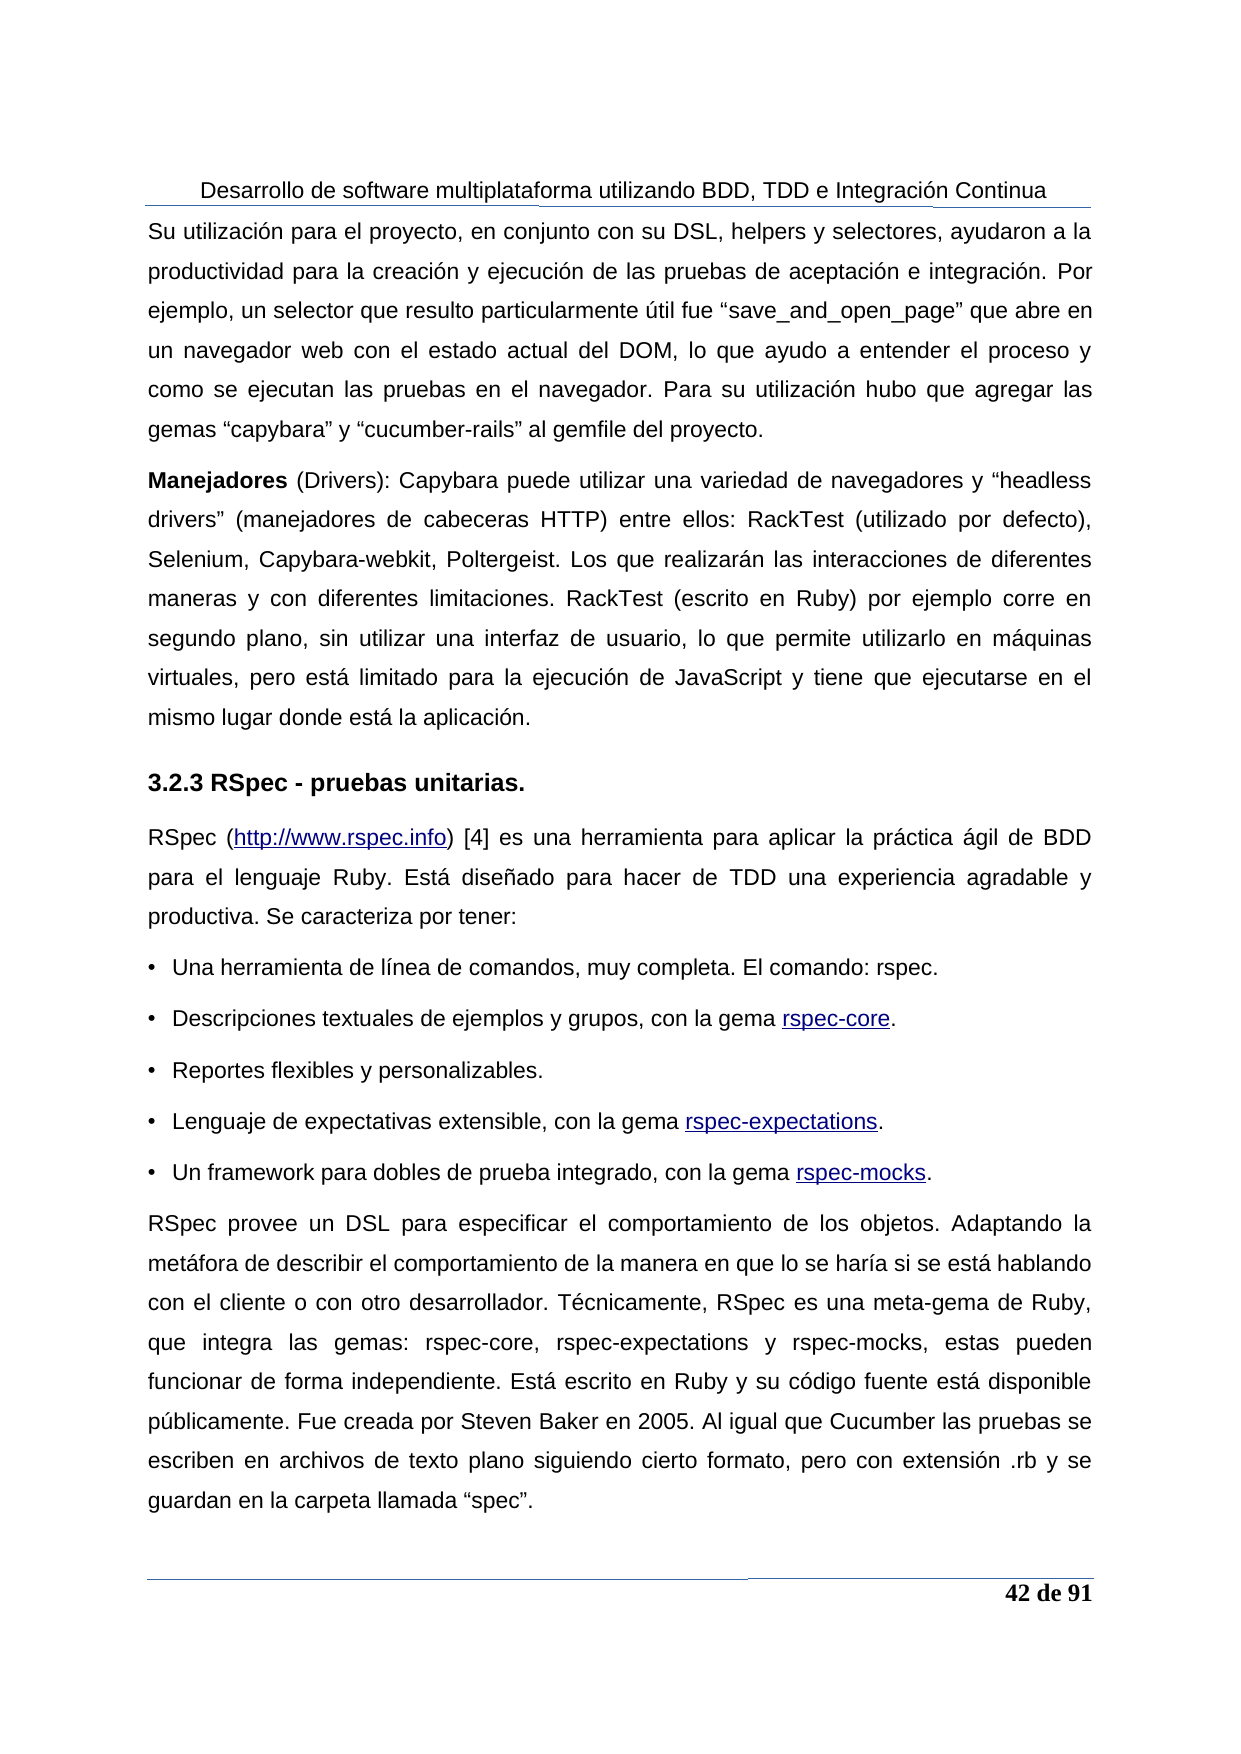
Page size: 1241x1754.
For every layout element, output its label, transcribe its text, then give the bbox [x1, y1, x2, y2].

subtitle 3.2.3 RSpec - pruebas unitarias. [148, 768, 1093, 797]
list Descripciones textuales de ejemplos y grupos, con la gema rspec-core. [148, 1005, 1093, 1032]
list Lenguaje de expectativas extensible, con la gema rspec-expectations. [148, 1108, 1093, 1134]
list Reportes flexibles y personalizables. [148, 1057, 1093, 1083]
list Una herramienta de línea de comandos, muy completa. El comando: rspec. [148, 954, 1093, 981]
text RSpec (http://www.rspec.info) [4] es una herramienta para aplicar la práctica ágil de BDD para el lenguaje Ruby. Está diseñado para hacer de TDD una experiencia agradable y productiva. Se caracteriza por tener: [148, 824, 1093, 929]
text RSpec provee un DSL para especificar el comportamiento de los objetos. Adaptando la metáfora de describir el comportamiento de la manera en que lo se haría si se está hablando con el cliente o con otro desarrollador. Técnicamente, RSpec es una meta-gema de Ruby, que integra las gemas: rspec-core, rspec-expectations y rspec-mocks, estas pueden funcionar de forma independiente. Está escrito en Ruby y su código fuente está disponible públicamente. Fue creada por Steven Baker en 2005. Al igual que Cucumber las pruebas se escriben en archivos de texto plano siguiendo cierto formato, pero con extensión .rb y se guardan en la carpeta llamada “spec”. [148, 1210, 1093, 1513]
text Manejadores (Drivers): Capybara puede utilizar una variedad de navegadores y “headless drivers” (manejadores de cabeceras HTTP) entre ellos: RackTest (utilizado por defecto), Selenium, Capybara-webkit, Poltergeist. Los que realizarán las interacciones de diferentes maneras y con diferentes limitaciones. RackTest (escrito en Ruby) por ejemplo corre en segundo plano, sin utilizar una interfaz de usuario, lo que permite utilizarlo en máquinas virtuales, pero está limitado para la ejecución de JavaScript y tiene que ejecutarse en el mismo lugar donde está la aplicación. [148, 467, 1093, 730]
text Su utilización para el proyecto, en conjunto con su DSL, helpers y selectores, ayudaron a la productividad para la creación y ejecución de las pruebas de aceptación e integración. Por ejemplo, un selector que resulto particularmente útil fue “save_and_open_page” que abre en un navegador web con el estado actual del DOM, lo que ayudo a entender el proceso y como se ejecutan las pruebas en el navegador. Para su utilización hubo que agregar las gemas “capybara” y “cucumber-rails” al gemfile del proyecto. [148, 218, 1093, 442]
list Un framework para dobles de prueba integrado, con la gema rspec-mocks. [148, 1159, 1093, 1186]
